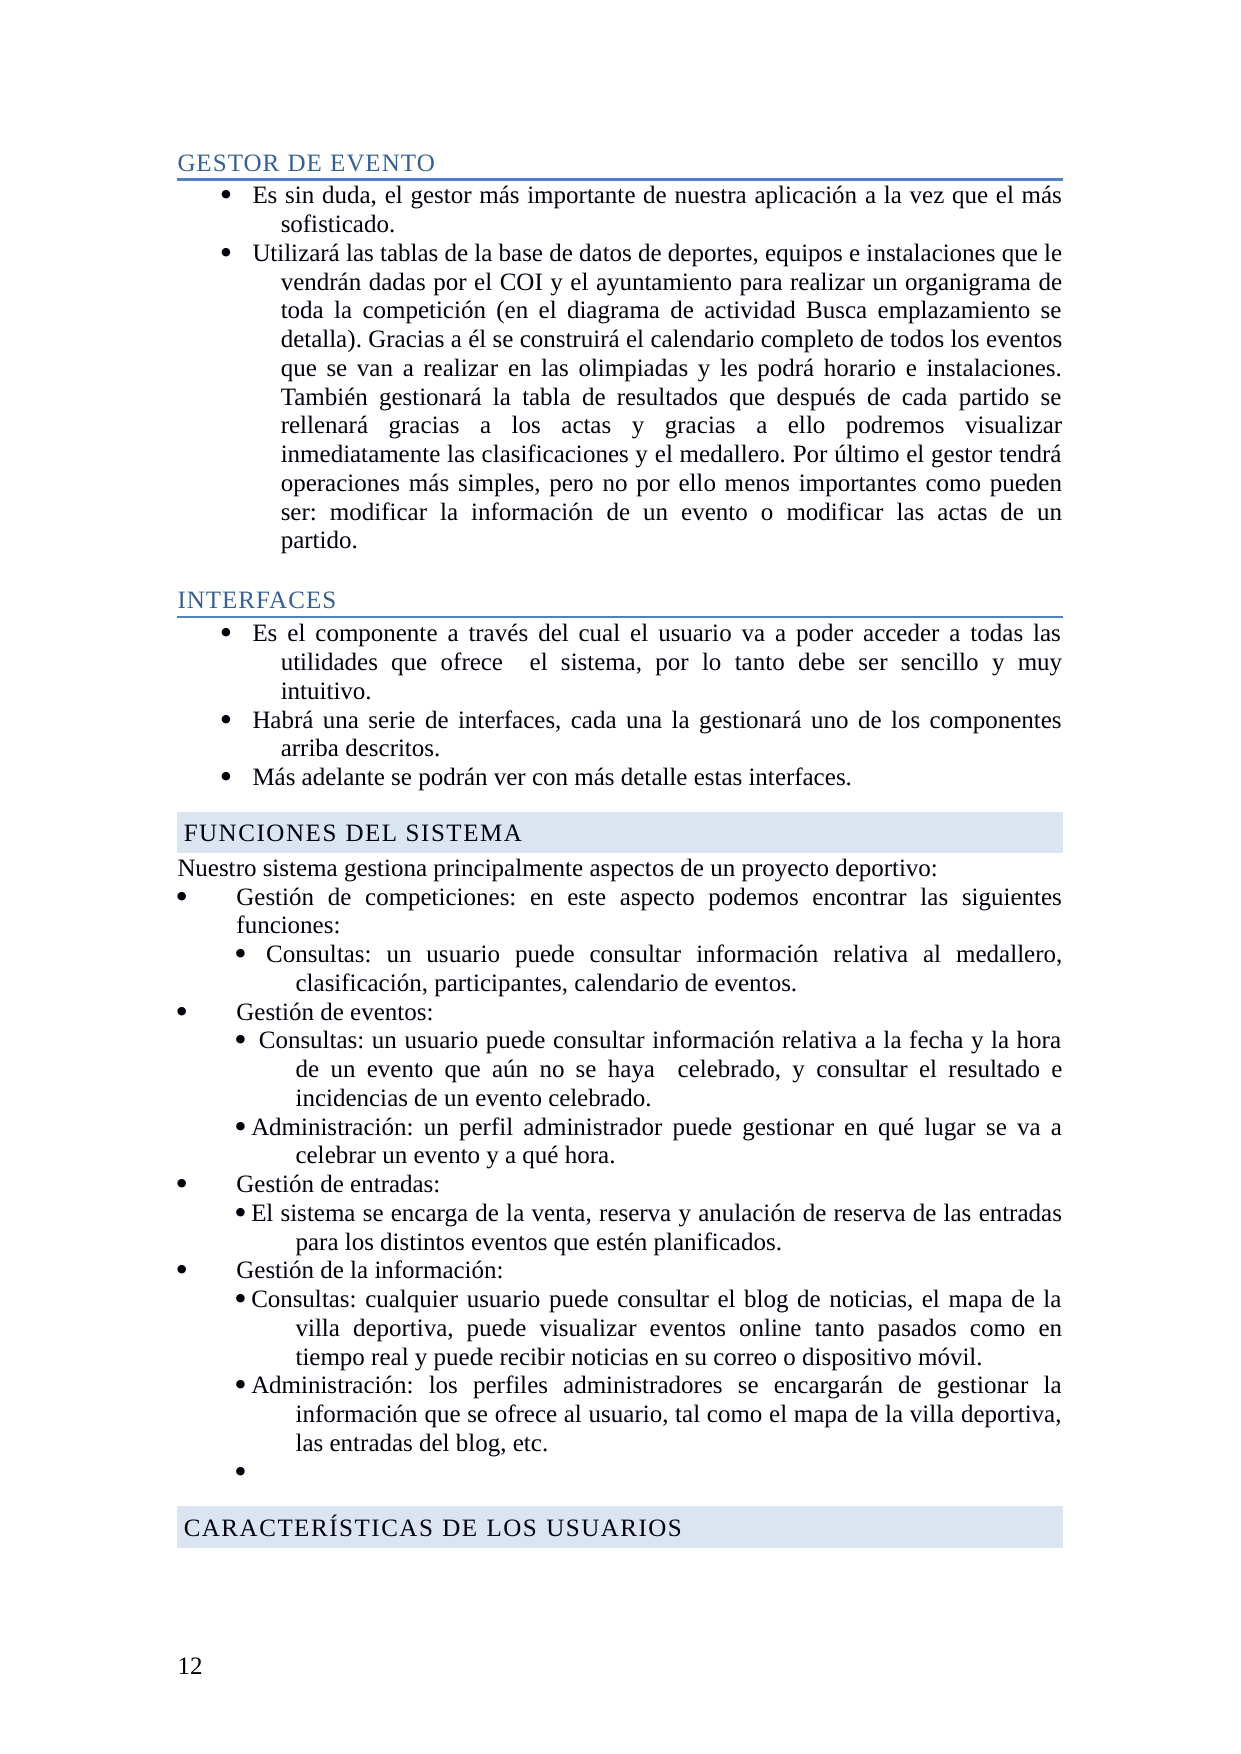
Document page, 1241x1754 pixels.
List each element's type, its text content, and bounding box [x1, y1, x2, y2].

subtitle Interfaces [177, 586, 1063, 616]
list Administración: los perfiles administradores se encargarán de gestionar la información que se ofrece al usuario, tal como el mapa de la villa deportiva, las entradas del blog, etc. [236, 1371, 1063, 1457]
list Gestión de la información: [177, 1256, 1063, 1284]
list Gestión de entradas: [177, 1169, 1063, 1198]
list Más adelante se podrán ver con más detalle estas interfaces. [222, 762, 1063, 791]
subtitle GESTOR DE EVENTO [177, 148, 1063, 178]
list Utilizará las tablas de la base de datos de deportes, equipos e instalaciones que le vendrán dadas por el COI y el ayuntamiento para realizar un organigrama de toda la competición (en el diagrama de actividad Busca emplazamiento se detalla). Gracias a él se construirá el calendario completo de todos los eventos que se van a realizar en las olimpiadas y les podrá horario e instalaciones. También gestionará la tabla de resultados que después de cada partido se rellenará gracias a los actas y gracias a ello podremos visualizar inmediatamente las clasificaciones y el medallero. Por último el gestor tendrá operaciones más simples, pero no por ello menos importantes como pueden ser: modificar la información de un evento o modificar las actas de un partido. [222, 238, 1063, 554]
list Es el componente a través del cual el usuario va a poder acceder a todas las utilidades que ofrece el sistema, por lo tanto debe ser sencillo y muy intuitivo. [222, 618, 1063, 705]
list Gestión de eventos: [177, 997, 1063, 1026]
list Consultas: un usuario puede consultar información relativa al medallero, clasificación, participantes, calendario de eventos. [236, 939, 1063, 997]
list Administración: un perfil administrador puede gestionar en qué lugar se va a celebrar un evento y a qué hora. [236, 1112, 1063, 1169]
list Es sin duda, el gestor más importante de nuestra aplicación a la vez que el más sofisticado. [222, 181, 1063, 238]
text Nuestro sistema gestiona principalmente aspectos de un proyecto deportivo: [177, 853, 1063, 882]
subtitle Funciones del sistema [184, 818, 1057, 847]
list Consultas: un usuario puede consultar información relativa a la fecha y la hora de un evento que aún no se haya celebrado, y consultar el resultado e incidencias de un evento celebrado. [236, 1026, 1063, 1112]
list Habrá una serie de interfaces, cada una la gestionará uno de los componentes arriba descritos. [222, 705, 1063, 762]
list Gestión de competiciones: en este aspecto podemos encontrar las siguientes funciones: [177, 882, 1063, 939]
list Consultas: cualquier usuario puede consultar el blog de noticias, el mapa de la villa deportiva, puede visualizar eventos online tanto pasados como en tiempo real y puede recibir noticias en su correo o dispositivo móvil. [236, 1284, 1063, 1371]
subtitle Características de los usuarios [184, 1513, 1057, 1541]
list El sistema se encarga de la venta, reserva y anulación de reserva de las entradas para los distintos eventos que estén planificados. [236, 1198, 1063, 1256]
